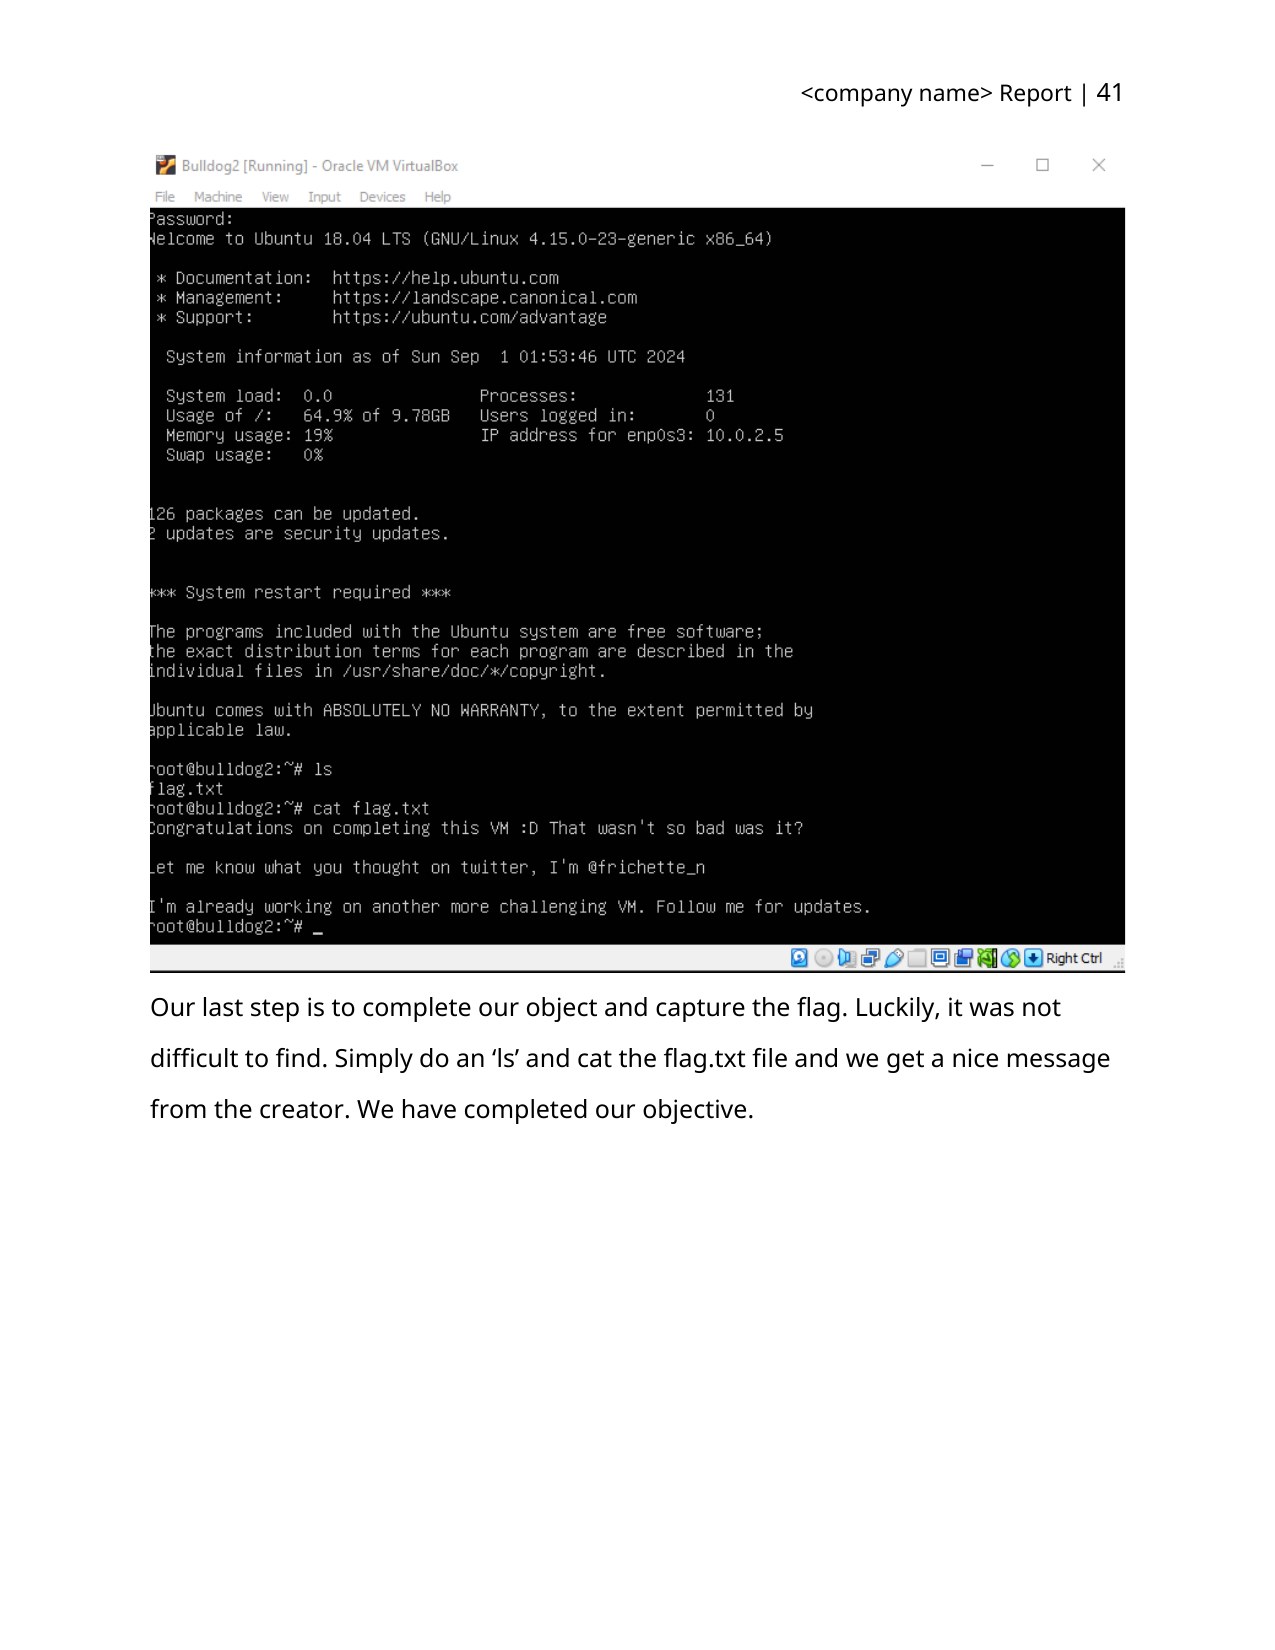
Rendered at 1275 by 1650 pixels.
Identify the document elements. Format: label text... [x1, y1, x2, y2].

picture [150, 150, 1125, 973]
text Our last step is to complete our object and capture the flag. Luckily, it was not difficult to find. Simply do an ‘ls’ and cat the flag.txt file and we get a nice message from the creator. We have completed our objective. [150, 990, 1125, 1126]
